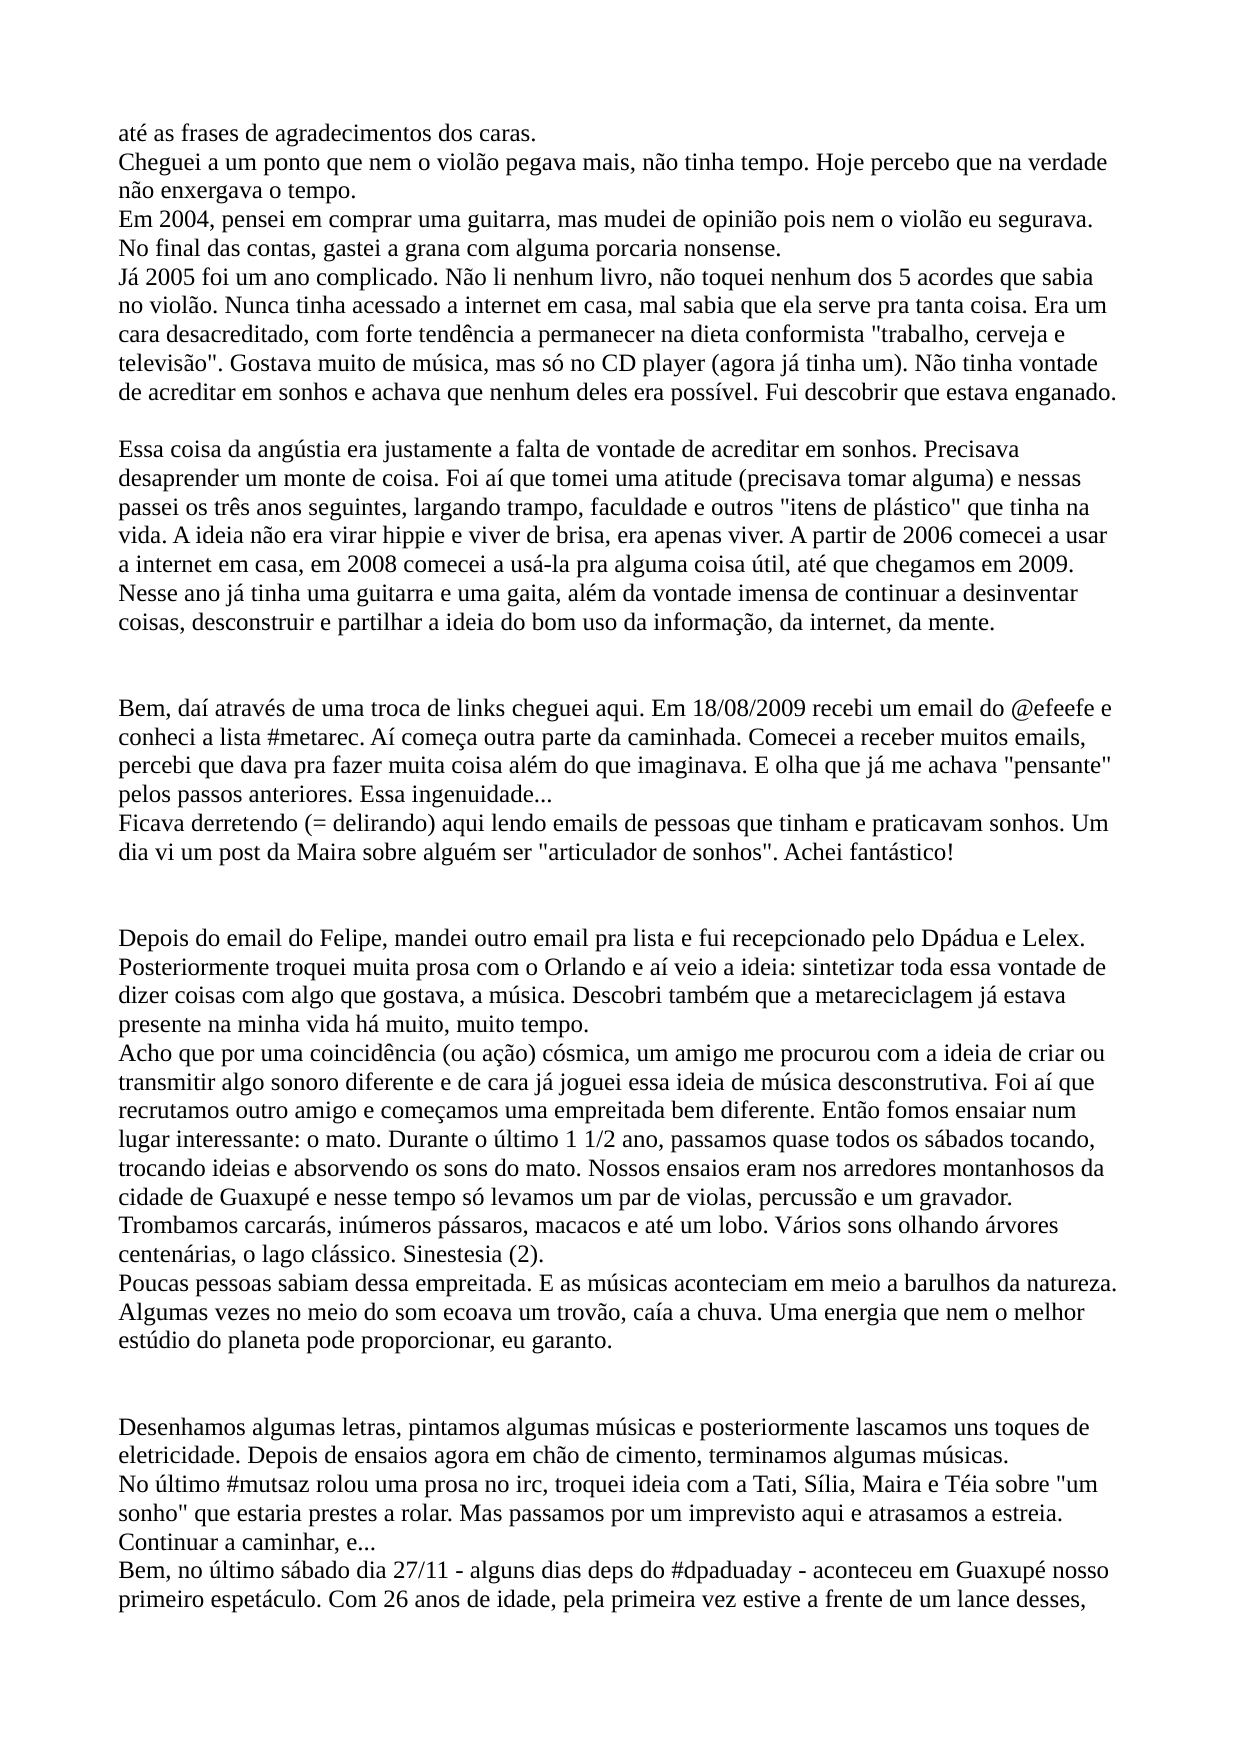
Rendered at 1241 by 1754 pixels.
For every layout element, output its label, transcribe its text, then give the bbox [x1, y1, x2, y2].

text até as frases de agradecimentos dos caras. Cheguei a um ponto que nem o violão pegava mais, não tinha tempo. Hoje percebo que na verdade não enxergava o tempo. Em 2004, pensei em comprar uma guitarra, mas mudei de opinião pois nem o violão eu segurava. No final das contas, gastei a grana com alguma porcaria nonsense. Já 2005 foi um ano complicado. Não li nenhum livro, não toquei nenhum dos 5 acordes que sabia no violão. Nunca tinha acessado a internet em casa, mal sabia que ela serve pra tanta coisa. Era um cara desacreditado, com forte tendência a permanecer na dieta conformista "trabalho, cerveja e televisão". Gostava muito de música, mas só no CD player (agora já tinha um). Não tinha vontade de acreditar em sonhos e achava que nenhum deles era possível. Fui descobrir que estava enganado. Essa coisa da angústia era justamente a falta de vontade de acreditar em sonhos. Precisava desaprender um monte de coisa. Foi aí que tomei uma atitude (precisava tomar alguma) e nessas passei os três anos seguintes, largando trampo, faculdade e outros "itens de plástico" que tinha na vida. A ideia não era virar hippie e viver de brisa, era apenas viver. A partir de 2006 comecei a usar a internet em casa, em 2008 comecei a usá-la pra alguma coisa útil, até que chegamos em 2009. Nesse ano já tinha uma guitarra e uma gaita, além da vontade imensa de continuar a desinventar coisas, desconstruir e partilhar a ideia do bom uso da informação, da internet, da mente. Bem, daí através de uma troca de links cheguei aqui. Em 18/08/2009 recebi um email do @efeefe e conheci a lista #metarec. Aí começa outra parte da caminhada. Comecei a receber muitos emails, percebi que dava pra fazer muita coisa além do que imaginava. E olha que já me achava "pensante" pelos passos anteriores. Essa ingenuidade... Ficava derretendo (= delirando) aqui lendo emails de pessoas que tinham e praticavam sonhos. Um dia vi um post da Maira sobre alguém ser "articulador de sonhos". Achei fantástico! Depois do email do Felipe, mandei outro email pra lista e fui recepcionado pelo Dpádua e Lelex. Posteriormente troquei muita prosa com o Orlando e aí veio a ideia: sintetizar toda essa vontade de dizer coisas com algo que gostava, a música. Descobri também que a metareciclagem já estava presente na minha vida há muito, muito tempo. Acho que por uma coincidência (ou ação) cósmica, um amigo me procurou com a ideia de criar ou transmitir algo sonoro diferente e de cara já joguei essa ideia de música desconstrutiva. Foi aí que recrutamos outro amigo e começamos uma empreitada bem diferente. Então fomos ensaiar num lugar interessante: o mato. Durante o último 1 1/2 ano, passamos quase todos os sábados tocando, trocando ideias e absorvendo os sons do mato. Nossos ensaios eram nos arredores montanhosos da cidade de Guaxupé e nesse tempo só levamos um par de violas, percussão e um gravador. Trombamos carcarás, inúmeros pássaros, macacos e até um lobo. Vários sons olhando árvores centenárias, o lago clássico. Sinestesia (2). Poucas pessoas sabiam dessa empreitada. E as músicas aconteciam em meio a barulhos da natureza. Algumas vezes no meio do som ecoava um trovão, caía a chuva. Uma energia que nem o melhor estúdio do planeta pode proporcionar, eu garanto. Desenhamos algumas letras, pintamos algumas músicas e posteriormente lascamos uns toques de eletricidade. Depois de ensaios agora em chão de cimento, terminamos algumas músicas. No último #mutsaz rolou uma prosa no irc, troquei ideia com a Tati, Sília, Maira e Téia sobre "um sonho" que estaria prestes a rolar. Mas passamos por um imprevisto aqui e atrasamos a estreia. Continuar a caminhar, e... Bem, no último sábado dia 27/11 - alguns dias deps do #dpaduaday - aconteceu em Guaxupé nosso primeiro espetáculo. Com 26 anos de idade, pela primeira vez estive a frente de um lance desses, [118, 118, 1122, 1613]
